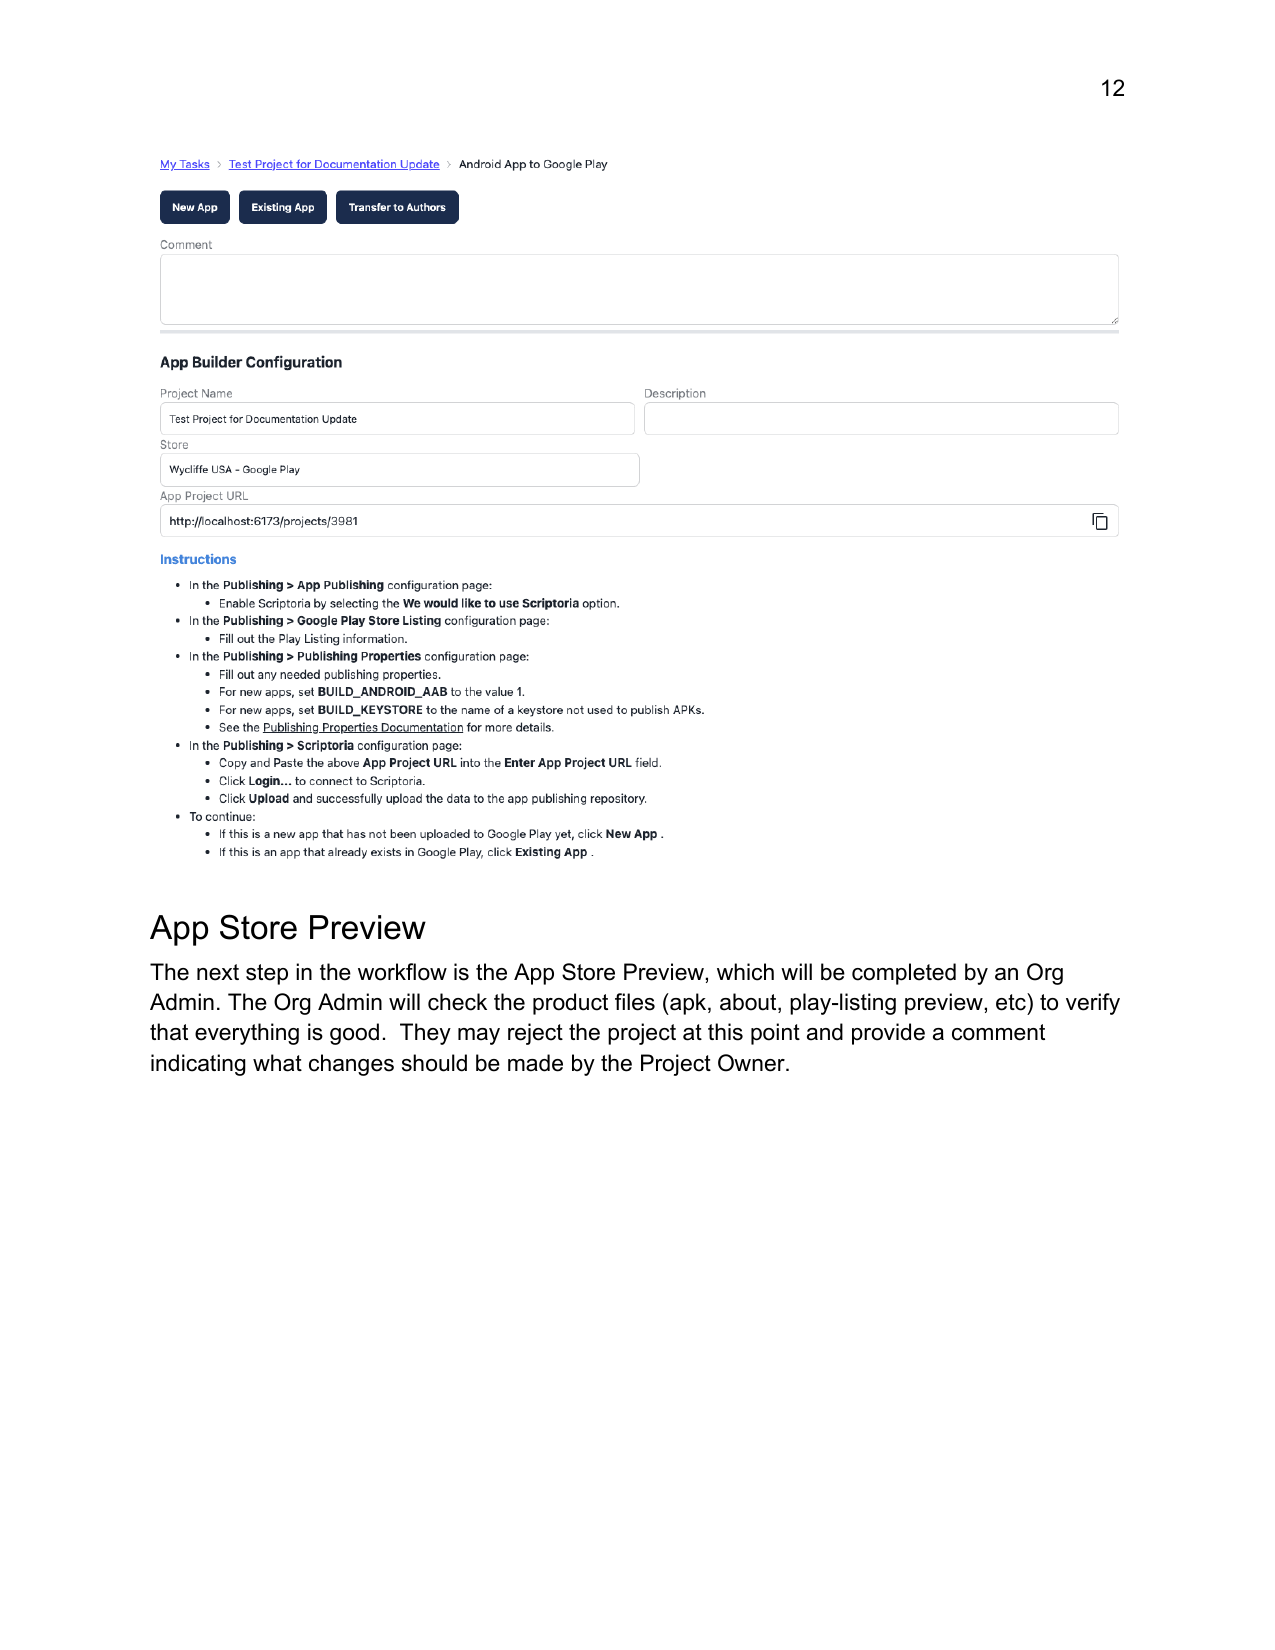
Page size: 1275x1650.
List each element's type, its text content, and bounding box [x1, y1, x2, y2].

text The next step in the workflow is the App Store Preview, which will be completed by an Org Admin. The Org Admin will check the product files (apk, about, play-listing preview, etc) to verify that everything is good. They may reject the project at this point and provide a comment indicating what changes should be made by the Project Owner. [150, 959, 1125, 1076]
picture [150, 150, 1125, 867]
subtitle App Store Preview [150, 908, 1125, 946]
